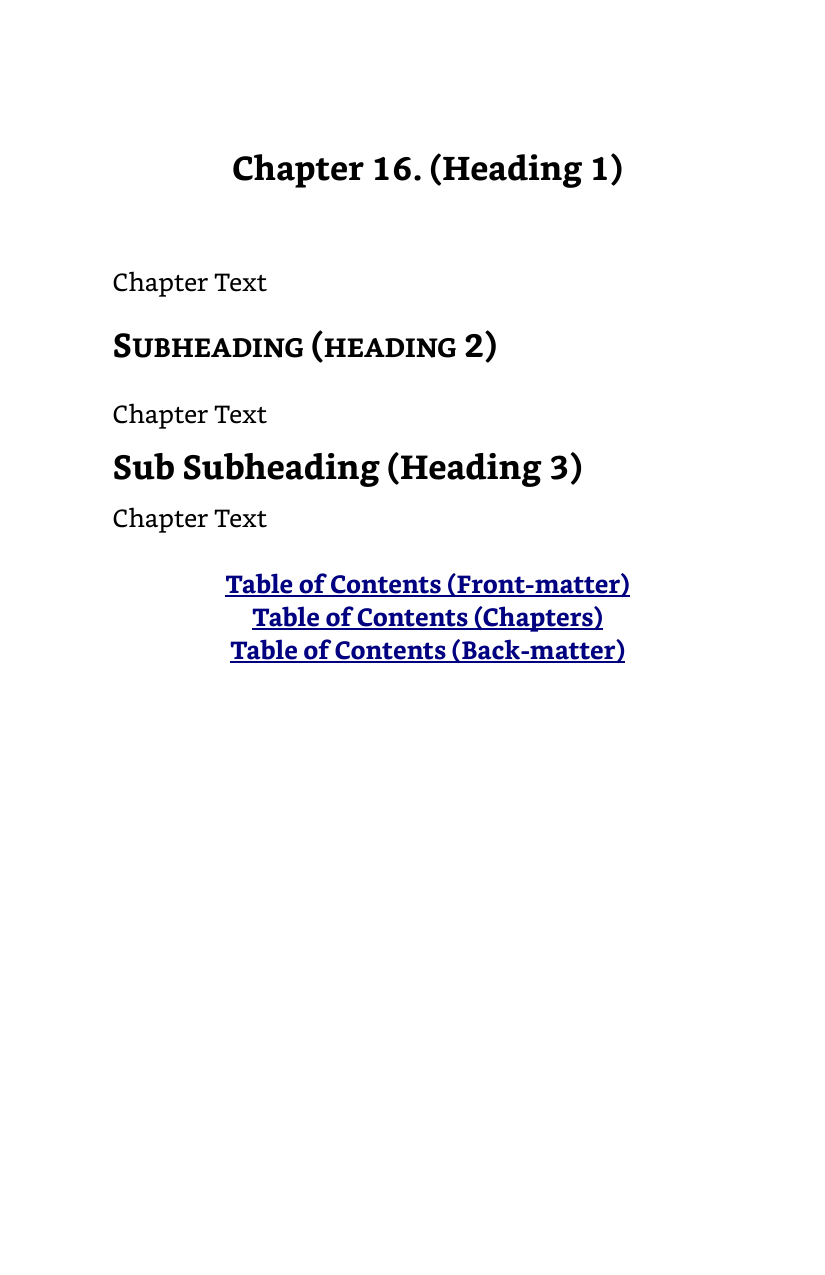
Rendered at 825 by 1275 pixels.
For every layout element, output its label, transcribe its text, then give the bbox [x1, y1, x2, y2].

subtitle Subheading (heading 2) [112, 322, 742, 366]
text Chapter Text [112, 397, 742, 429]
subtitle Sub Subheading (Heading 3) [112, 444, 742, 488]
text Table of Contents (Back-matter) [112, 633, 742, 666]
subtitle Chapter 16. (Heading 1) [112, 146, 742, 189]
text Table of Contents (Chapters) [112, 600, 742, 633]
text Table of Contents (Front-matter) [112, 567, 742, 600]
text Chapter Text [112, 264, 742, 297]
text Chapter Text [112, 501, 742, 534]
